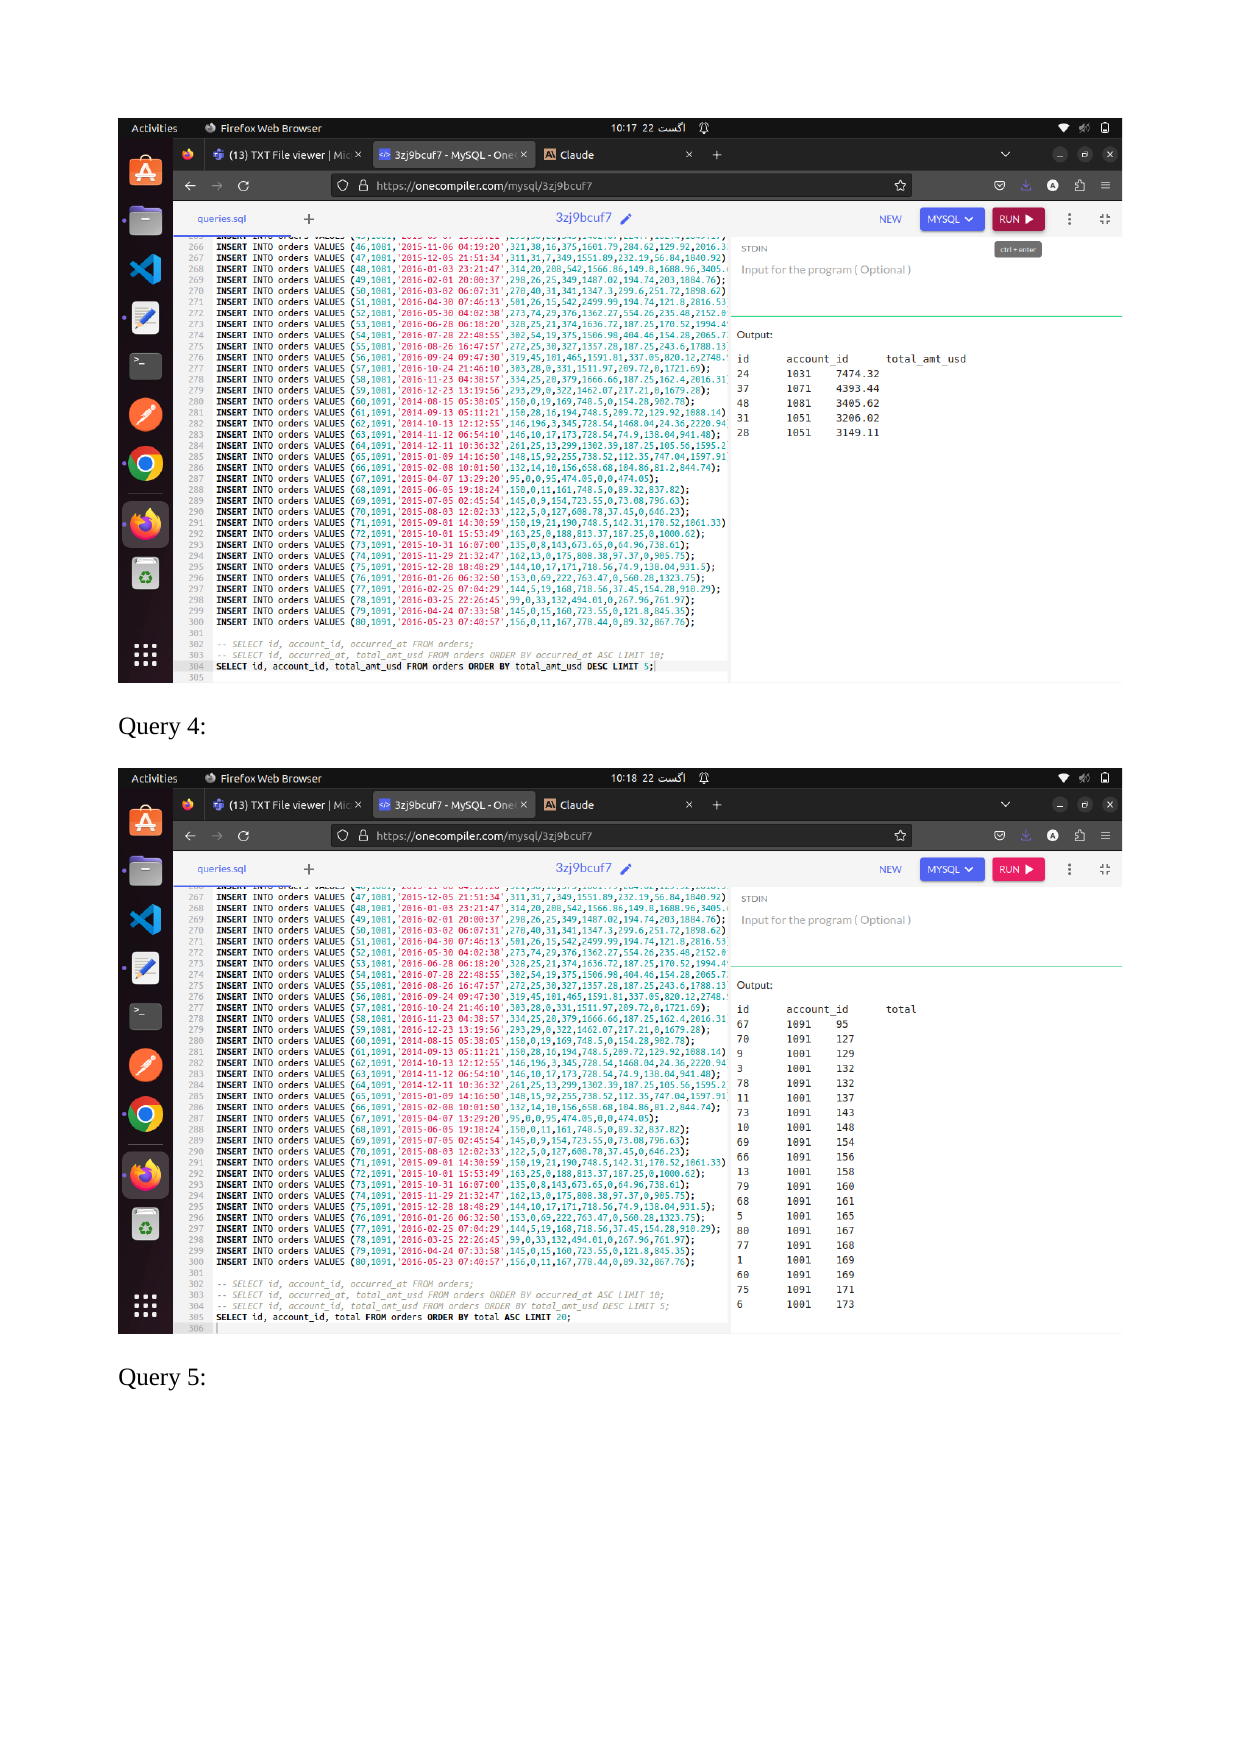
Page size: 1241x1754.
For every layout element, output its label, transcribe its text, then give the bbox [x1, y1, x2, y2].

text Query 4: [118, 711, 1122, 740]
text Query 5: [118, 1362, 1122, 1391]
picture [118, 768, 1123, 1334]
picture [118, 118, 1123, 683]
